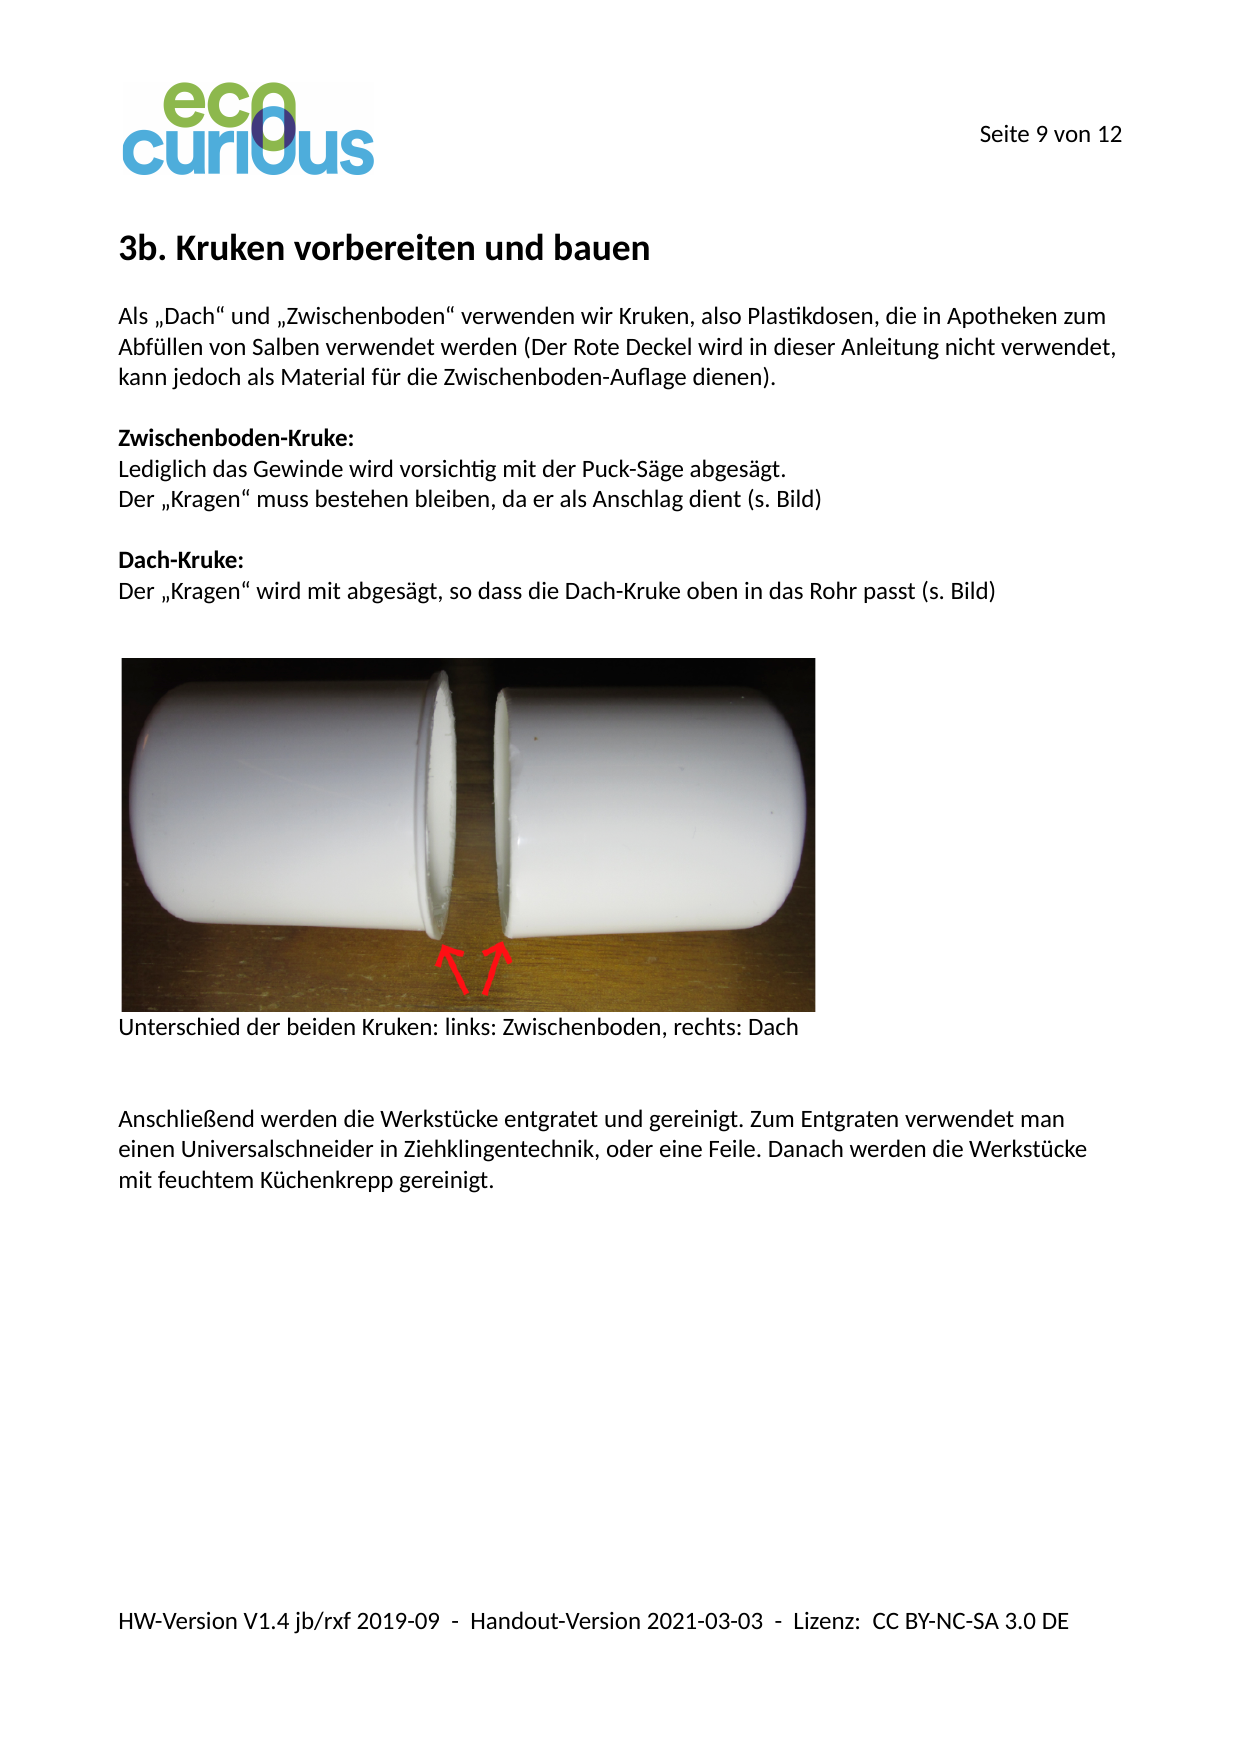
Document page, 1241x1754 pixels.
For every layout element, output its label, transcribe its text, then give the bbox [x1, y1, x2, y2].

text Lediglich das Gewinde wird vorsichtig mit der Puck-Säge abgesägt. Der „Kragen“ muss bestehen bleiben, da er als Anschlag dient (s. Bild) [118, 453, 1122, 514]
picture [122, 82, 374, 175]
picture [121, 658, 816, 1012]
text Dach-Kruke: [118, 514, 1122, 575]
text Als „Dach“ und „Zwischenboden“ verwenden wir Kruken, also Plastikdosen, die in Apotheken zum Abfüllen von Salben verwendet werden (Der Rote Deckel wird in dieser Anleitung nicht verwendet, kann jedoch als Material für die Zwischenboden-Auflage dienen). [118, 270, 1122, 392]
text Unterschied der beiden Kruken: links: Zwischenboden, rechts: Dach [118, 636, 1122, 1042]
text Der „Kragen“ wird mit abgesägt, so dass die Dach-Kruke oben in das Rohr passt (s. Bild) [118, 575, 1122, 606]
text Anschließend werden die Werkstücke entgratet und gereinigt. Zum Entgraten verwendet man einen Universalschneider in Ziehklingentechnik, oder eine Feile. Danach werden die Werkstücke mit feuchtem Küchenkrepp gereinigt. [118, 1103, 1122, 1195]
text 3b. Kruken vorbereiten und bauen [118, 224, 1122, 270]
text Zwischenboden-Kruke: [118, 392, 1122, 453]
